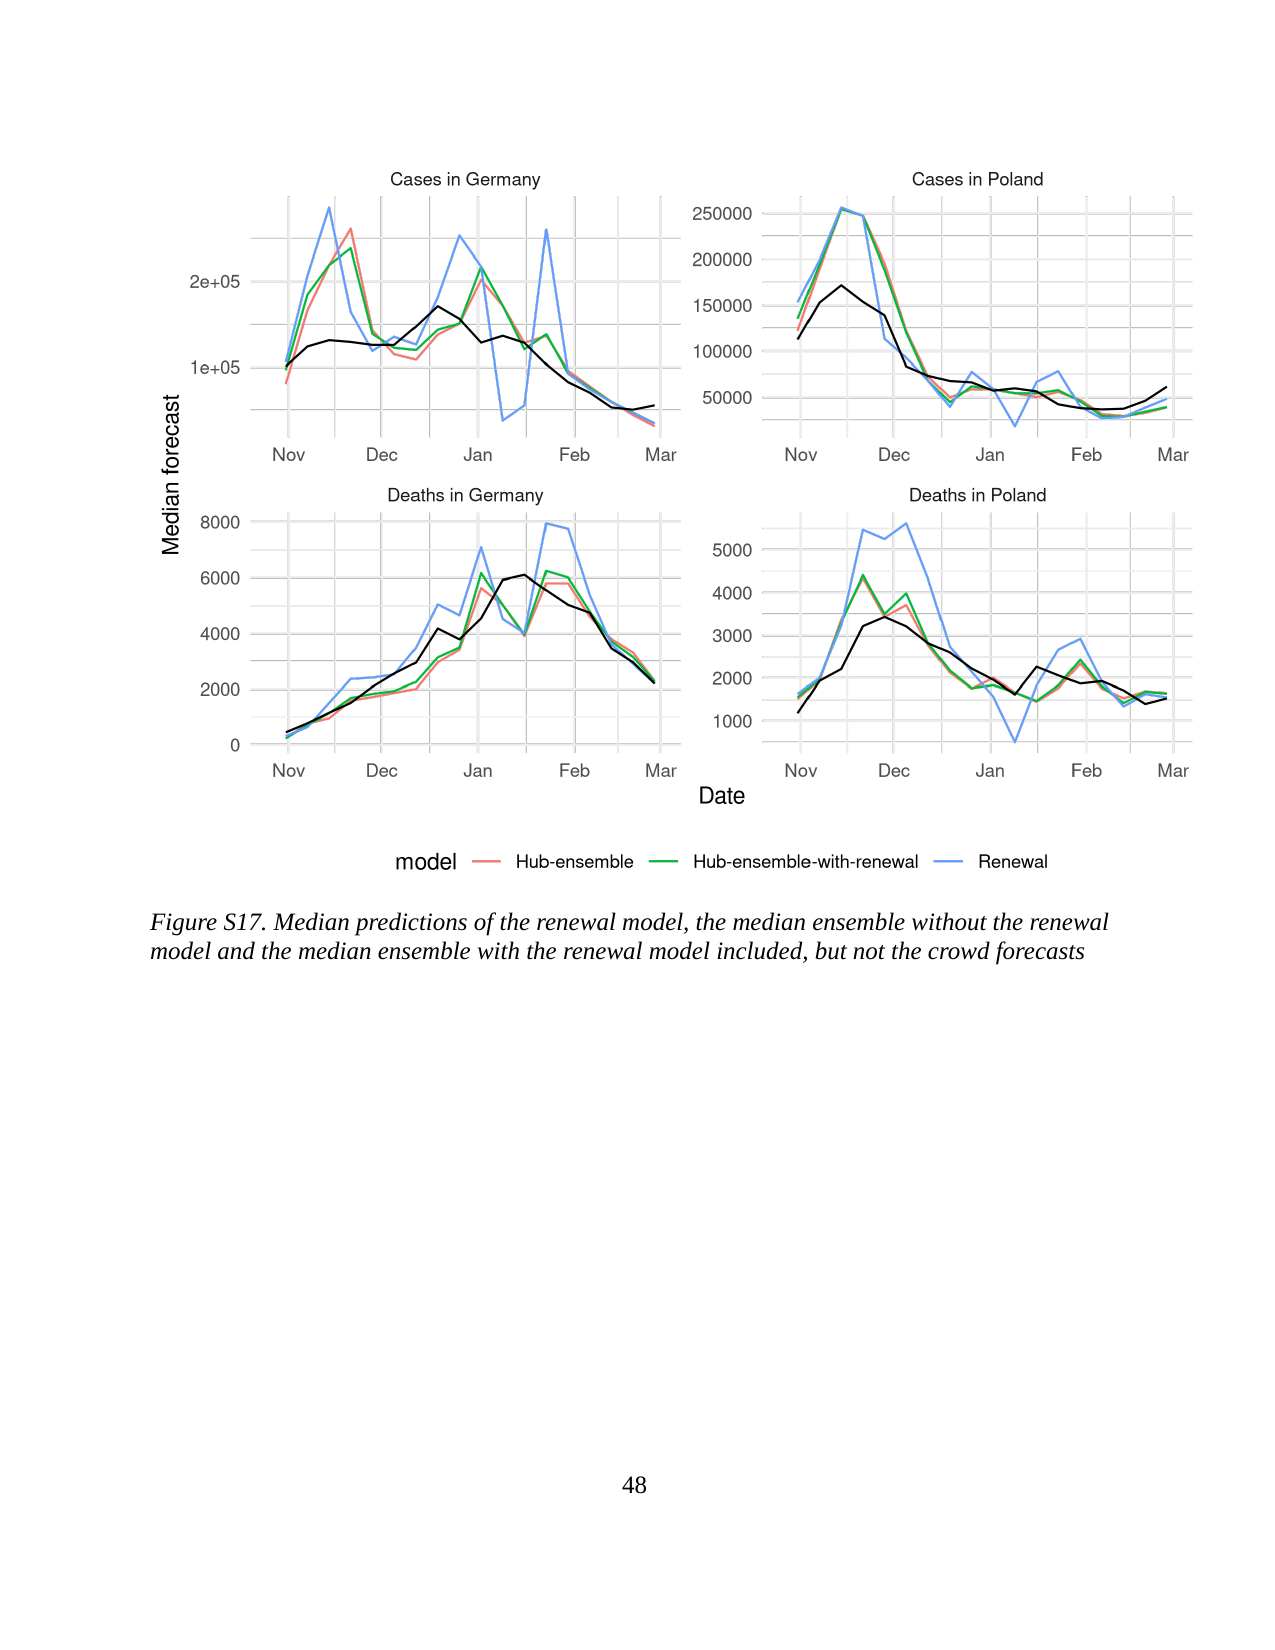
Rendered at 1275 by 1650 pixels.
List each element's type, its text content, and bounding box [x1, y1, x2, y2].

picture [150, 150, 1204, 902]
text Figure S17. Median predictions of the renewal model, the median ensemble without the renewal model and the median ensemble with the renewal model included, but not the crowd forecasts [150, 902, 1125, 965]
